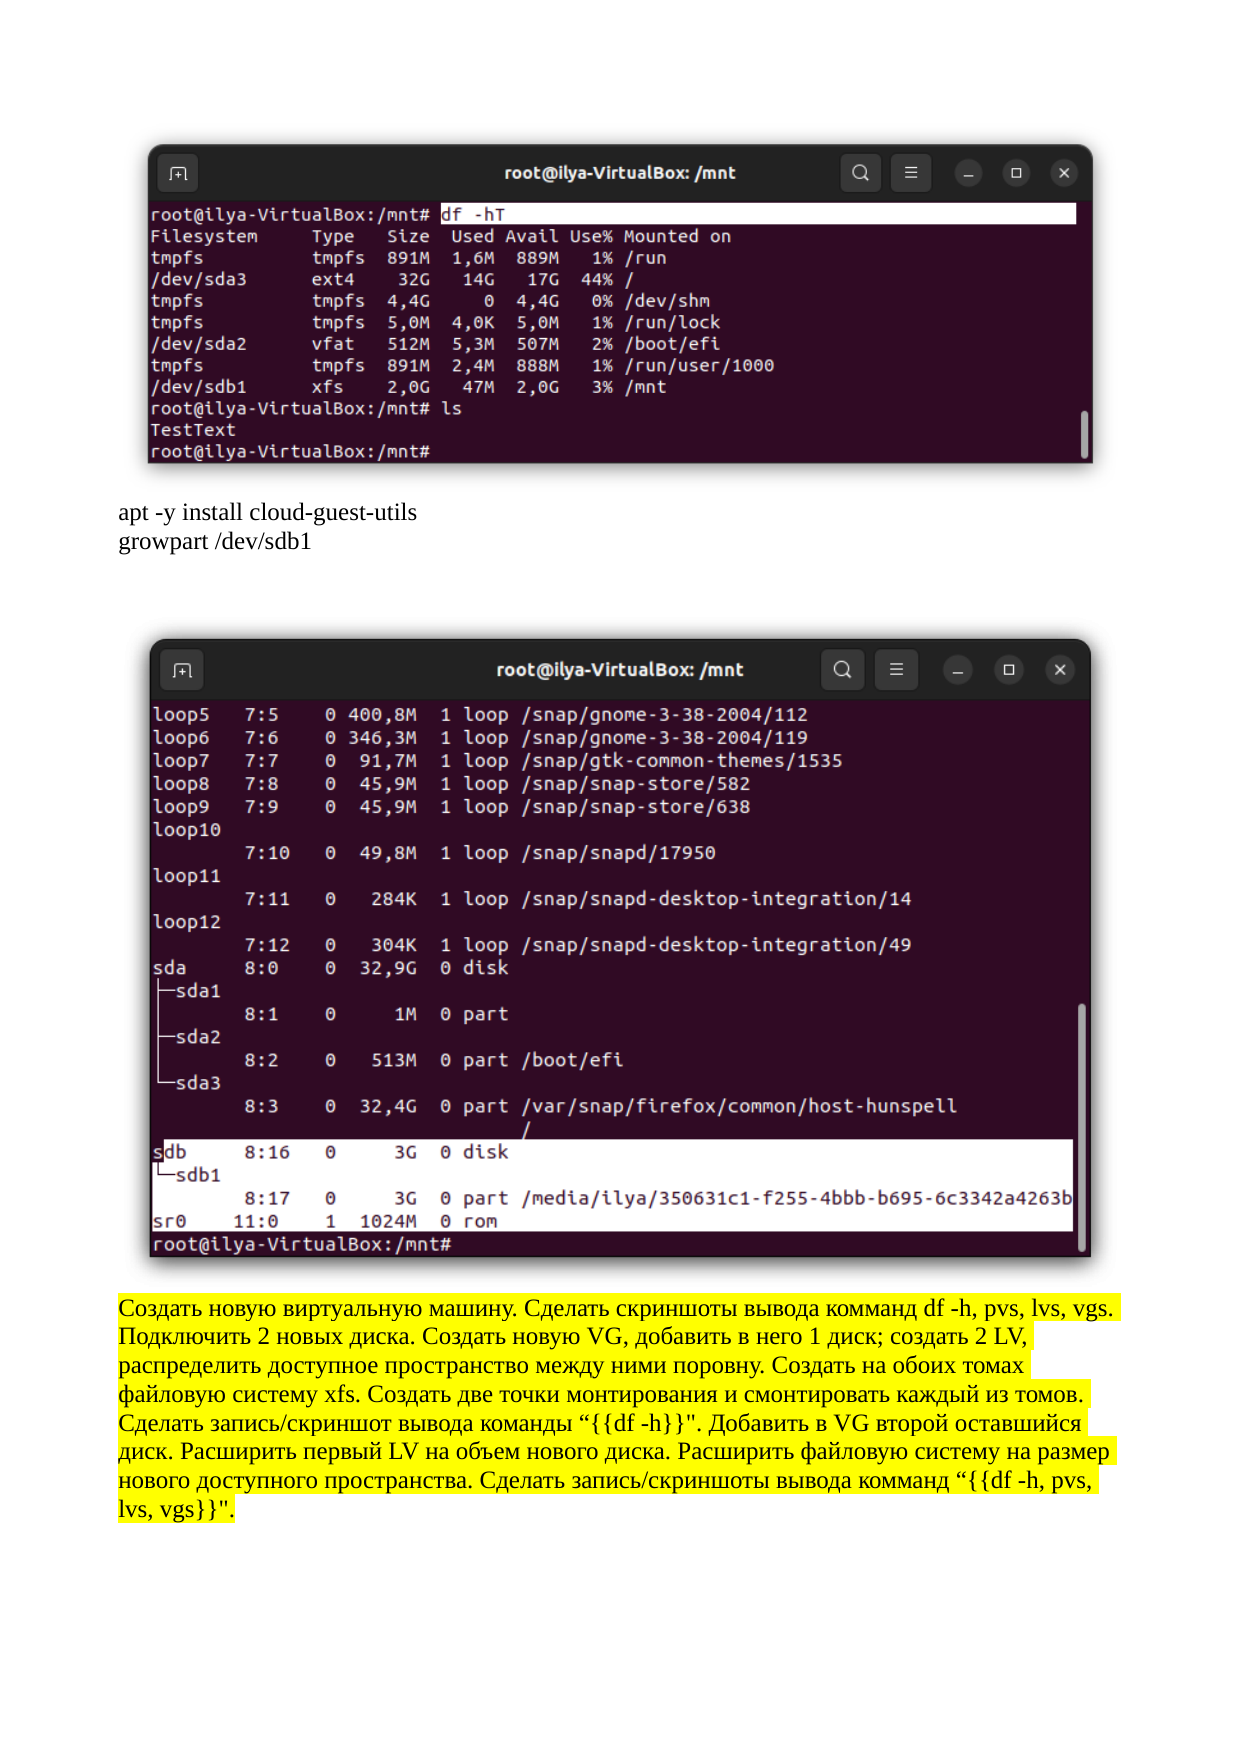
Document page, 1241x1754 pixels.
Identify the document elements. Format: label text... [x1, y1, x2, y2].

text apt -y install cloud-guest-utils [118, 497, 1122, 526]
picture [118, 118, 1123, 497]
picture [118, 612, 1123, 1293]
text growpart /dev/sdb1 [118, 526, 1122, 554]
text Создать новую виртуальную машину. Сделать скриншоты вывода комманд df -h, pvs, lvs, vgs. Подключить 2 новых диска. Создать новую VG, добавить в него 1 диск; создать 2 LV, распределить доступное пространство между ними поровну. Создать на обоих томах файловую систему xfs. Создать две точки монтирования и смонтировать каждый из томов. Сделать запись/скриншот вывода команды “{{df -h}}". Добавить в VG второй оставшийся диск. Расширить первый LV на объем нового диска. Расширить файловую систему на размер нового доступного пространства. Сделать запись/скриншоты вывода комманд “{{df -h, pvs, lvs, vgs}}". [118, 1293, 1122, 1523]
